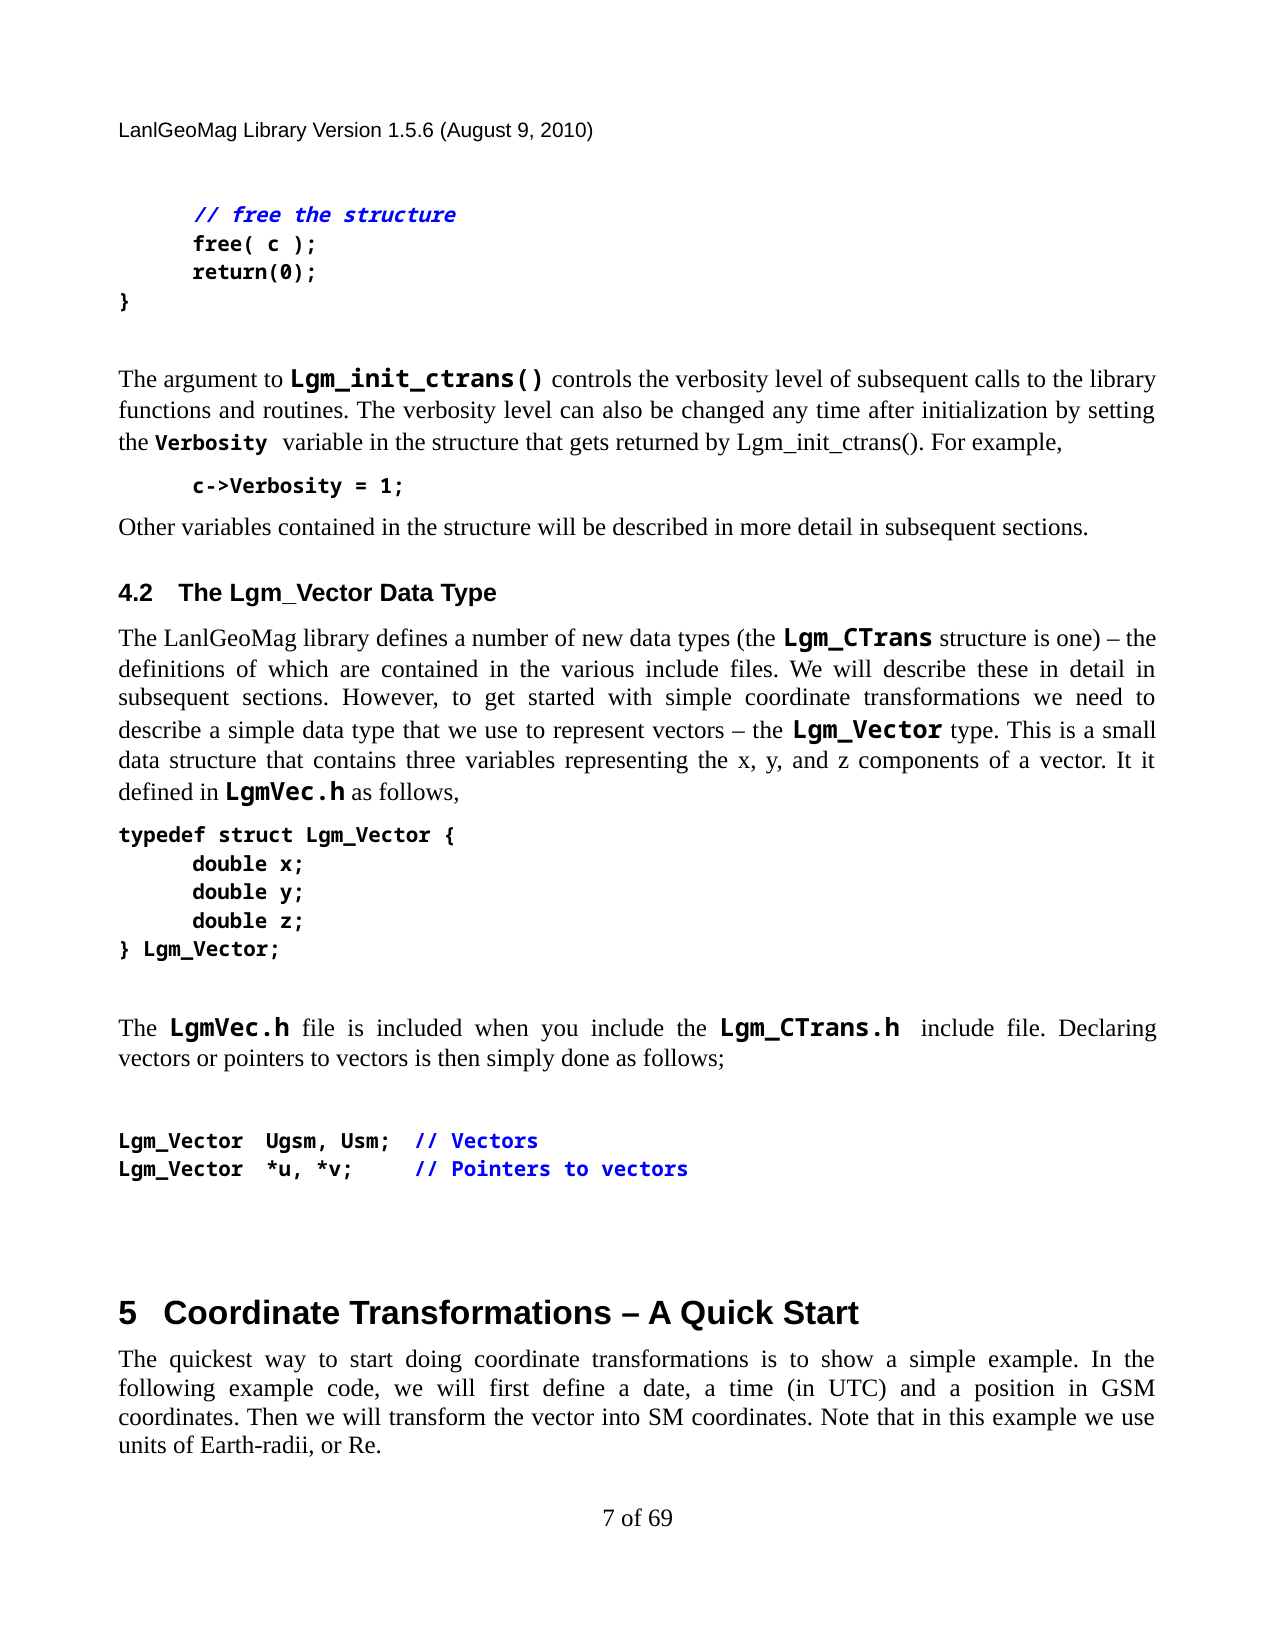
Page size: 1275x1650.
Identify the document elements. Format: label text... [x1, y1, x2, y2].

text Lgm_Vector Ugsm, Usm; // Vectors [118, 1126, 1157, 1154]
text The LanlGeoMag library defines a number of new data types (the Lgm_CTrans structure is one) – the definitions of which are contained in the various include files. We will describe these in detail in subsequent sections. However, to get started with simple coordinate transformations we need to describe a simple data type that we use to represent vectors – the Lgm_Vector type. This is a small data structure that contains three variables representing the x, y, and z components of a vector. It it defined in LgmVec.h as follows, [118, 620, 1157, 808]
text c->Verbosity = 1; [118, 470, 1157, 500]
text Lgm_Vector *u, *v; // Pointers to vectors [118, 1154, 1157, 1183]
text double x; [118, 849, 1157, 877]
text Other variables contained in the structure will be described in more detail in subsequent sections. [118, 512, 1157, 541]
text double z; [118, 906, 1157, 934]
text // free the structure [118, 201, 1157, 229]
text free( c ); [118, 229, 1157, 257]
text The quickest way to start doing coordinate transformations is to show a simple example. In the following example code, we will first define a date, a time (in UTC) and a position in GSM coordinates. Then we will transform the vector into SM coordinates. Note that in this example we use units of Earth-radii, or Re. [118, 1344, 1157, 1459]
text } [118, 286, 1157, 314]
text The argument to Lgm_init_ctrans() controls the verbosity level of subsequent calls to the library functions and routines. The verbosity level can also be changed any time after initialization by setting the Verbosity variable in the structure that gets returned by Lgm_init_ctrans(). For example, [118, 361, 1157, 458]
subtitle The Lgm_Vector Data Type [118, 578, 1157, 607]
text typedef struct Lgm_Vector { [118, 821, 1157, 849]
text } Lgm_Vector; [118, 934, 1157, 963]
text return(0); [118, 257, 1157, 286]
text The LgmVec.h file is included when you include the Lgm_CTrans.h include file. Declaring vectors or pointers to vectors is then simply done as follows; [118, 1009, 1157, 1072]
subtitle Coordinate Transformations – A Quick Start [118, 1293, 1157, 1332]
text double y; [118, 877, 1157, 906]
